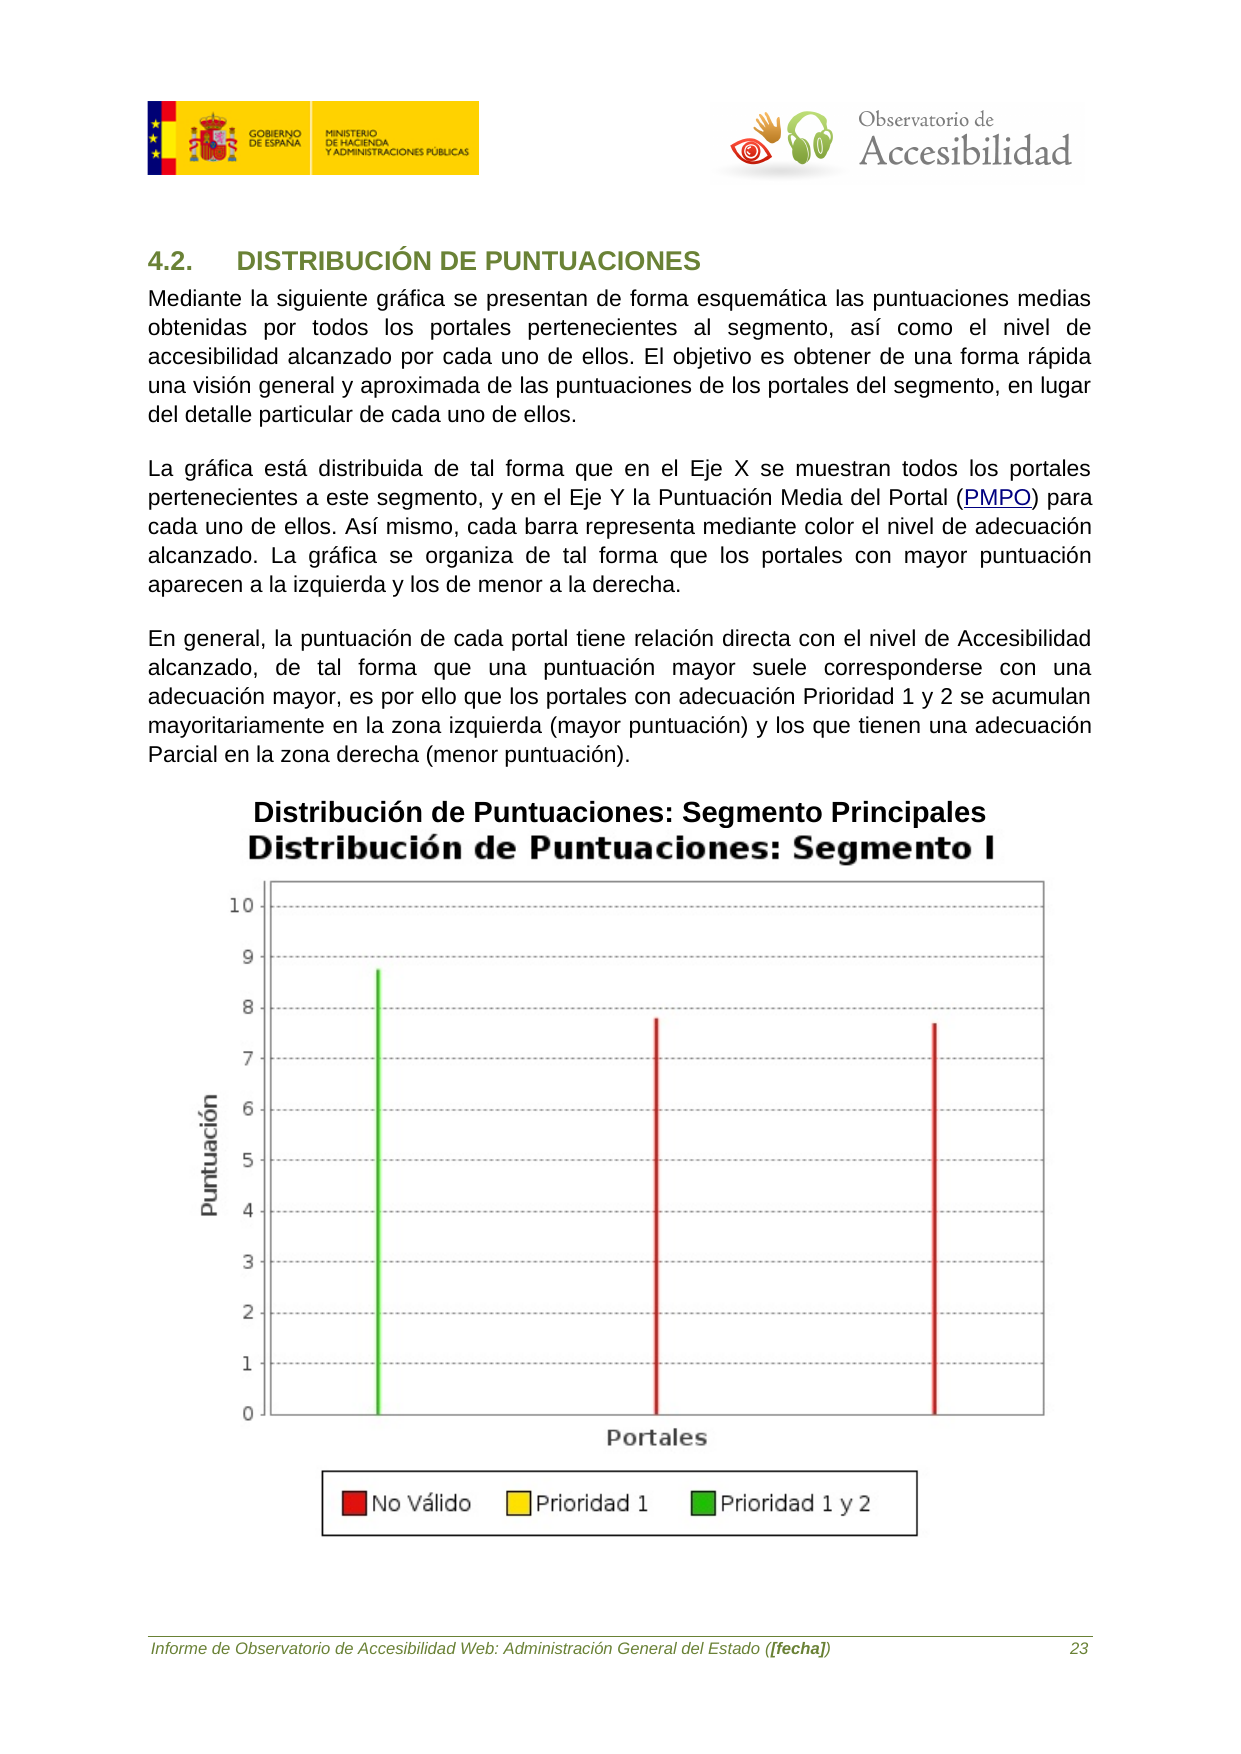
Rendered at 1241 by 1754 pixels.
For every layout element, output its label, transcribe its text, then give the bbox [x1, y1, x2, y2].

picture [147, 101, 479, 175]
text En general, la puntuación de cada portal tiene relación directa con el nivel de Accesibilidad alcanzado, de tal forma que una puntuación mayor suele corresponderse con una adecuación mayor, es por ello que los portales con adecuación Prioridad 1 y 2 se acumulan mayoritariamente en la zona izquierda (mayor puntuación) y los que tienen una adecuación Parcial en la zona derecha (menor puntuación). [148, 625, 1092, 767]
text Distribución de Puntuaciones: Segmento Principales [148, 795, 1092, 828]
picture [710, 102, 1086, 185]
text Mediante la siguiente gráfica se presentan de forma esquemática las puntuaciones medias obtenidas por todos los portales pertenecientes al segmento, así como el nivel de accesibilidad alcanzado por cada uno de ellos. El objetivo es obtener de una forma rápida una visión general y aproximada de las puntuaciones de los portales del segmento, en lugar del detalle particular de cada uno de ellos. [148, 285, 1092, 427]
text La gráfica está distribuida de tal forma que en el Eje X se muestran todos los portales pertenecientes a este segmento, y en el Eje Y la Puntuación Media del Portal (PMPO) para cada uno de ellos. Así mismo, cada barra representa mediante color el nivel de adecuación alcanzado. La gráfica se organiza de tal forma que los portales con mayor puntuación aparecen a la izquierda y los de menor a la derecha. [148, 455, 1092, 597]
subtitle Distribución de puntuaciones [148, 245, 1092, 276]
picture [178, 828, 1062, 1538]
